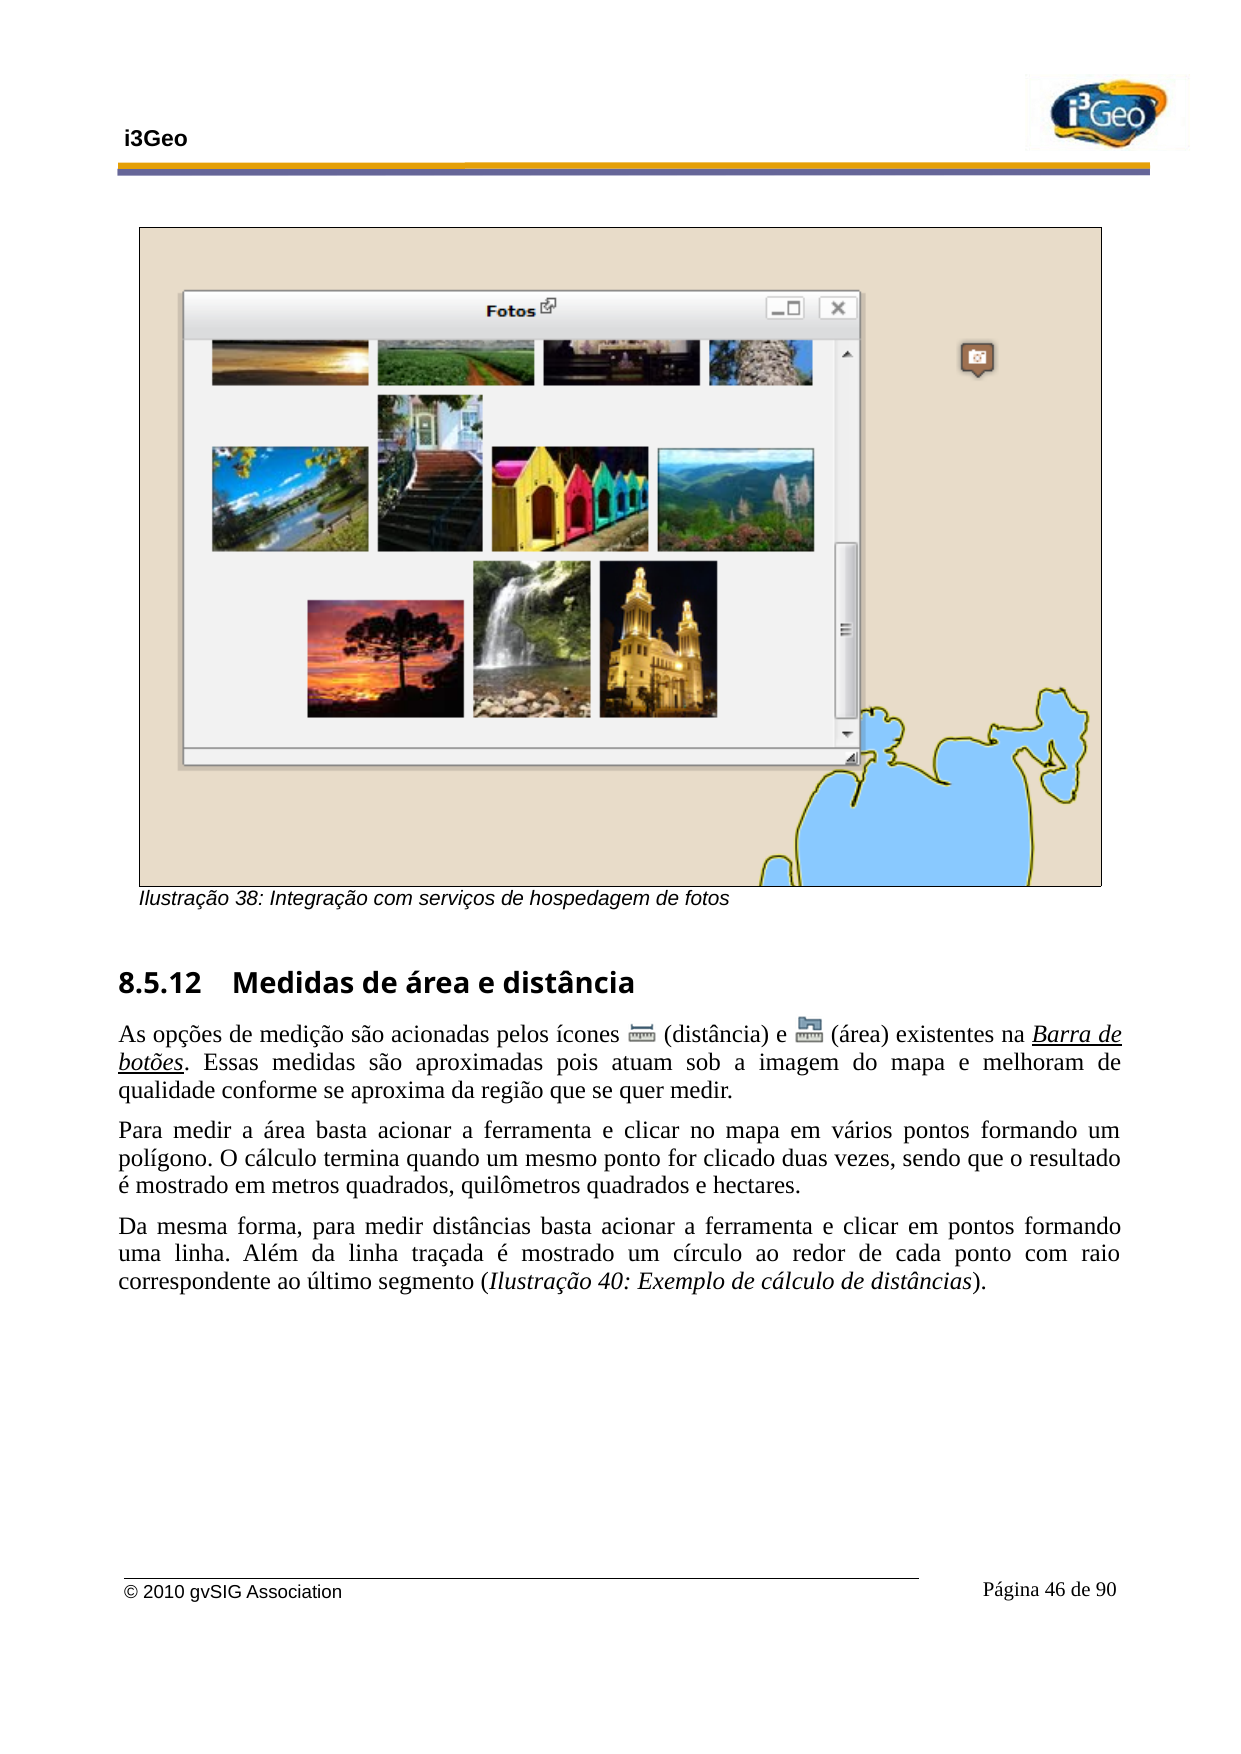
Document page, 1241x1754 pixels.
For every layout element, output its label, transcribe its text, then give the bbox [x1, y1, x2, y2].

picture [794, 1014, 824, 1043]
text Da mesma forma, para medir distâncias basta acionar a ferramenta e clicar em pontos formando uma linha. Além da linha traçada é mostrado um círculo ao redor de cada ponto com raio correspondente ao último segmento (Ilustração 40: Exemplo de cálculo de distâncias). [118, 1212, 1122, 1295]
picture [627, 1021, 657, 1043]
picture [1025, 74, 1191, 151]
text Ilustração 38: Integração com serviços de hospedagem de fotos [139, 887, 1101, 909]
subtitle Medidas de área e distância [118, 962, 1122, 1002]
picture [140, 228, 1101, 886]
text As opções de medição são acionadas pelos ícones (distância) e (área) existentes na Barra de botões. Essas medidas são aproximadas pois atuam sob a imagem do mapa e melhoram de qualidade conforme se aproxima da região que se quer medir. [118, 1014, 1122, 1104]
text Para medir a área basta acionar a ferramenta e clicar no mapa em vários pontos formando um polígono. O cálculo termina quando um mesmo ponto for clicado duas vezes, sendo que o resultado é mostrado em metros quadrados, quilômetros quadrados e hectares. [118, 1116, 1122, 1199]
